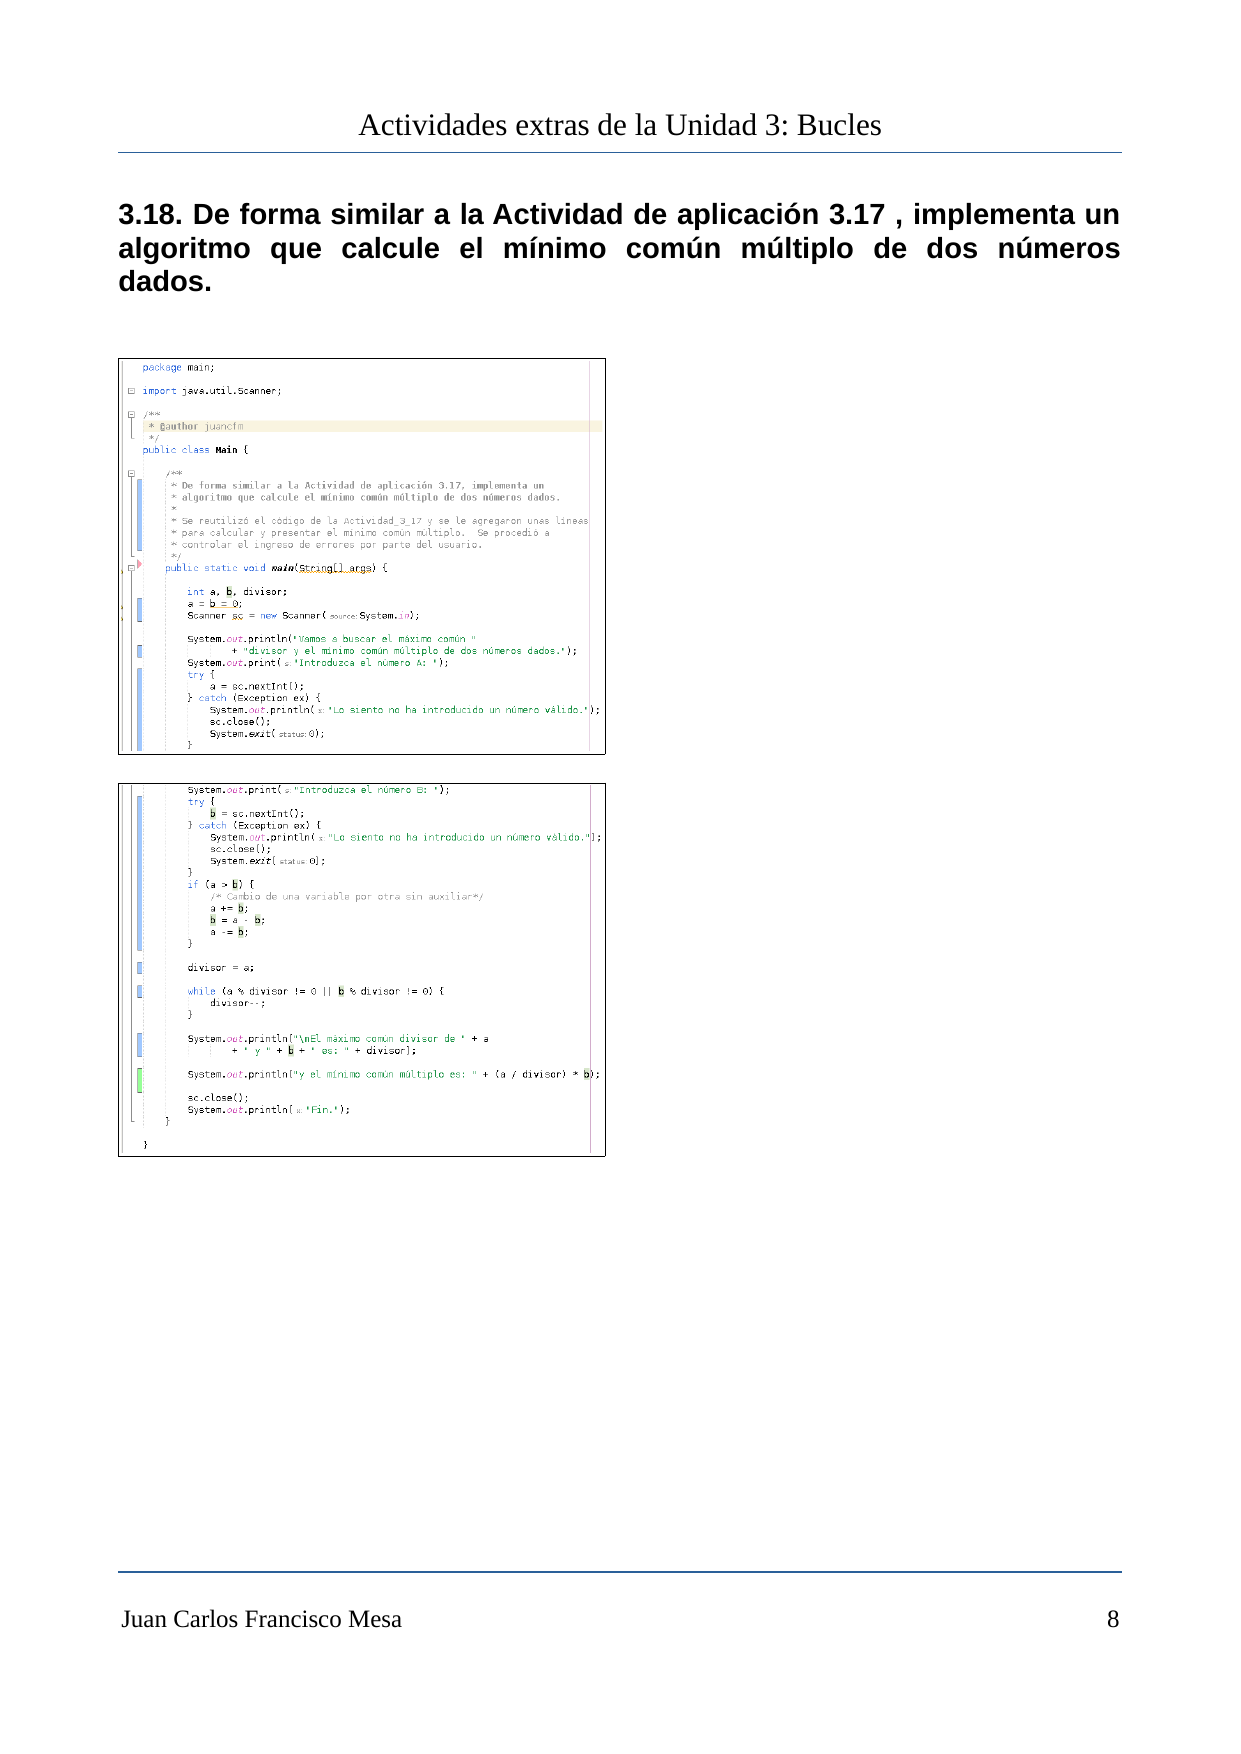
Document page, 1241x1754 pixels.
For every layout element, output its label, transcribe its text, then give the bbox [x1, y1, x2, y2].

picture [121, 361, 603, 751]
subtitle 3.18. De forma similar a la Actividad de aplicación 3.17 , implementa un algoritmo que calcule el mínimo común múltiplo de dos números dados. [118, 197, 1122, 298]
picture [121, 785, 603, 1153]
